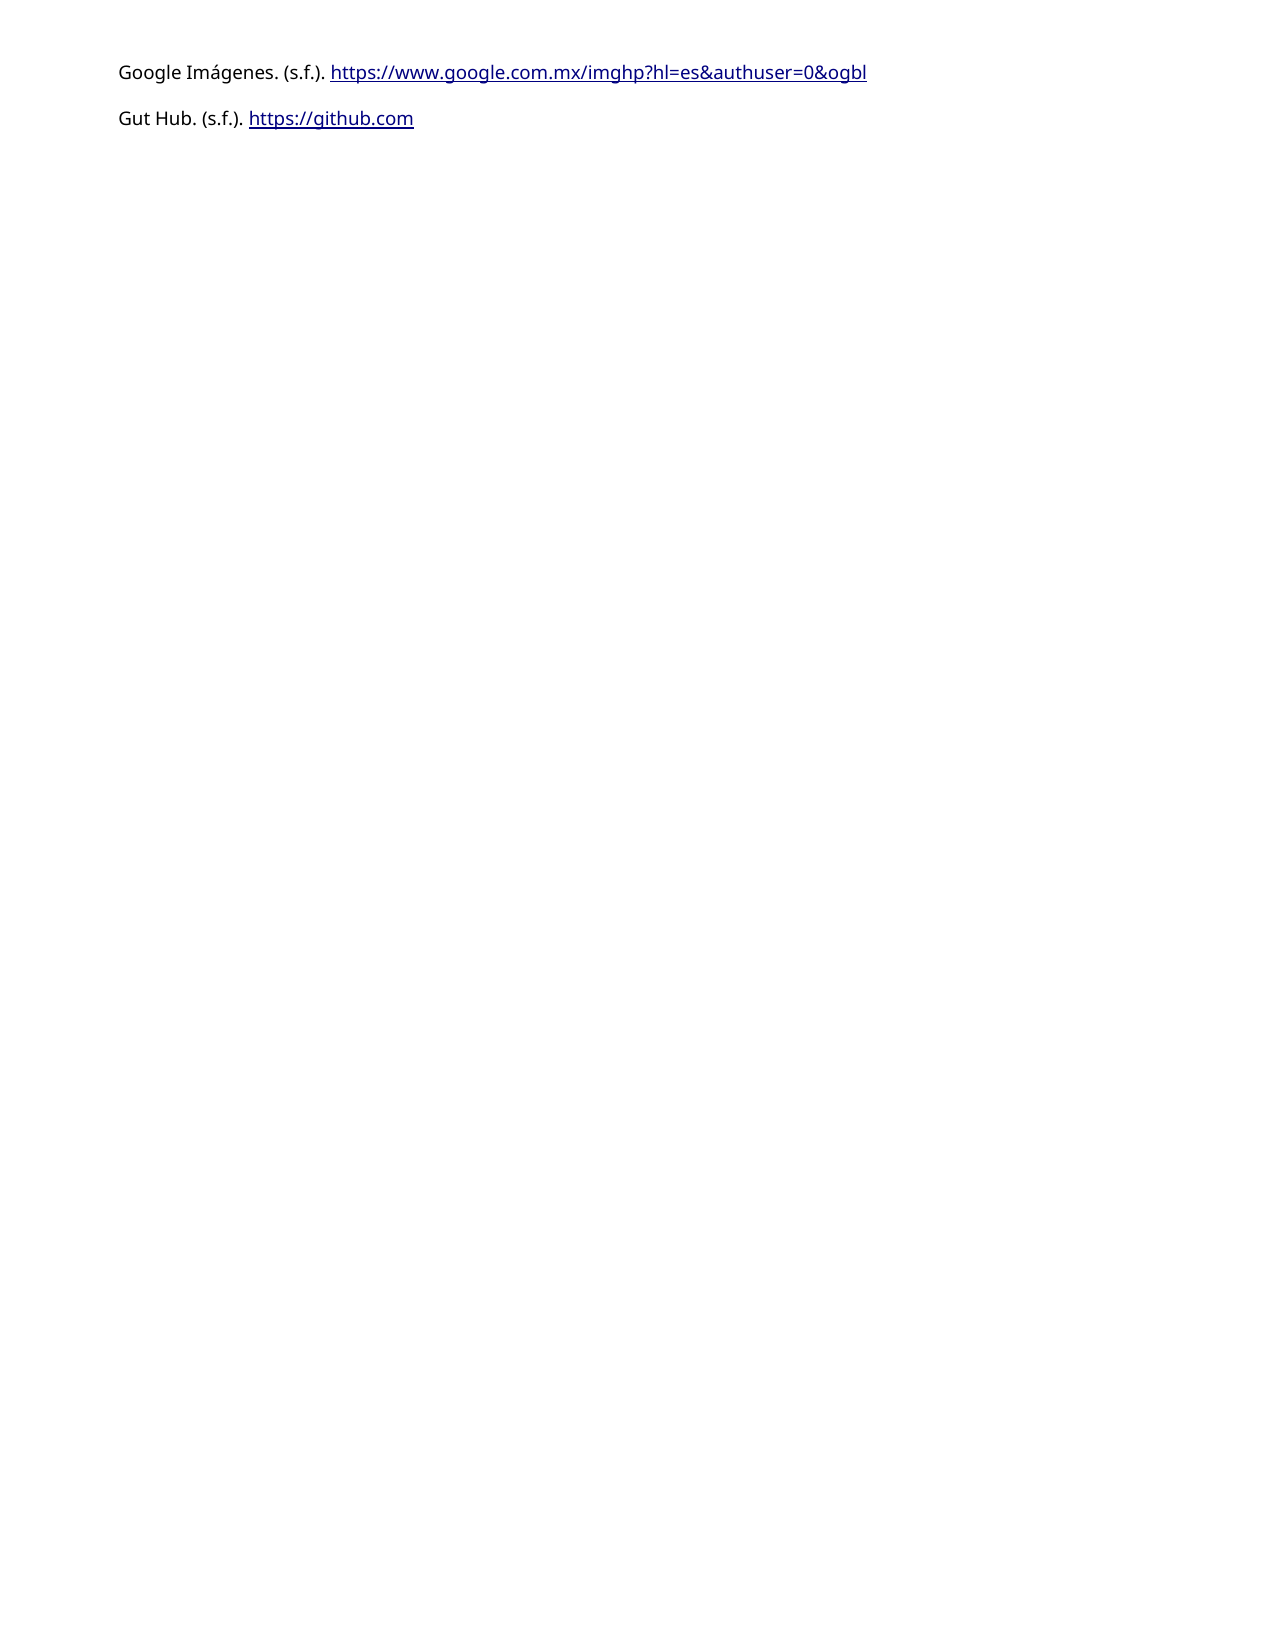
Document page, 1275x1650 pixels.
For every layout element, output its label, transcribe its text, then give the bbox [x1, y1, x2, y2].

text Gut Hub. (s.f.). https://github.com [118, 106, 1205, 131]
text Google Imágenes. (s.f.). https://www.google.com.mx/imghp?hl=es&authuser=0&ogbl [118, 59, 1205, 85]
